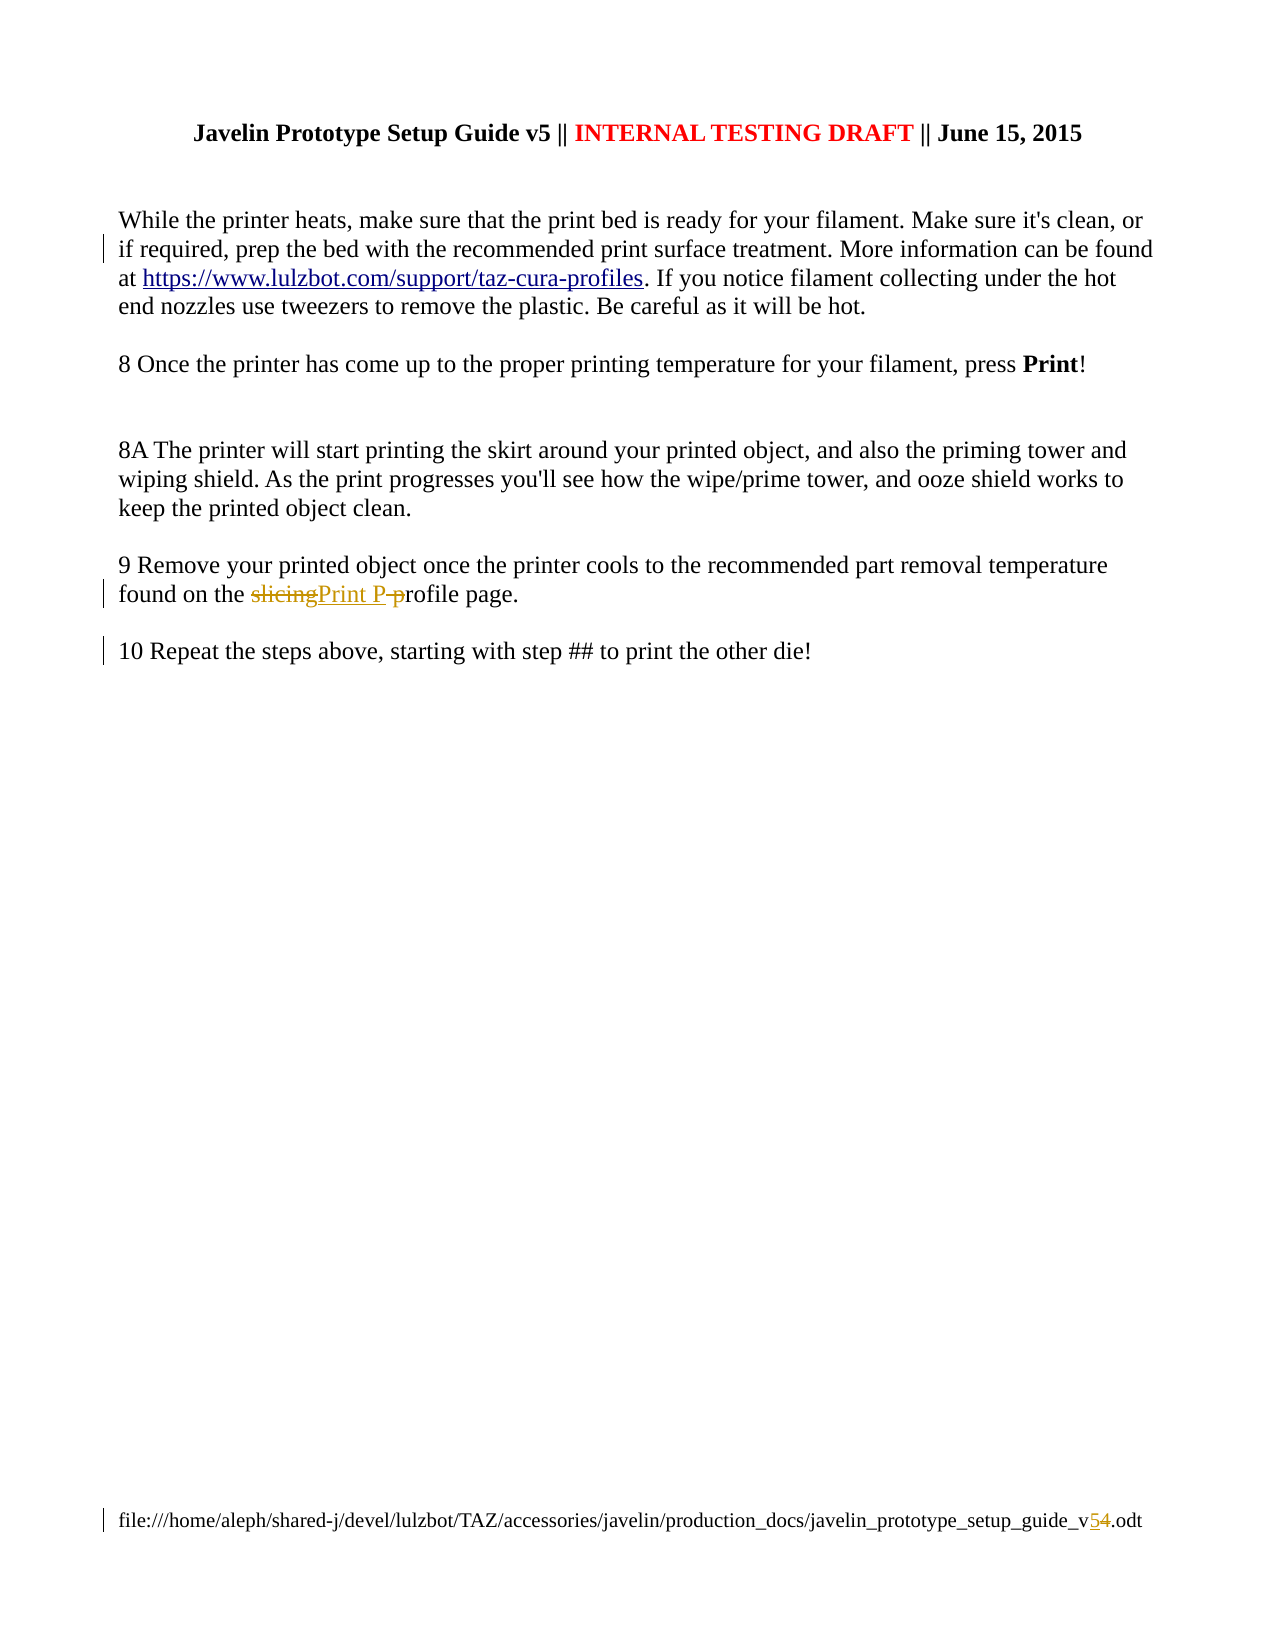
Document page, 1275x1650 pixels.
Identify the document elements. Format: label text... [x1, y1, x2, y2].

text 8 Once the printer has come up to the proper printing temperature for your filament, press Print! [118, 349, 1157, 378]
text While the printer heats, make sure that the print bed is ready for your filament. Make sure it's clean, or if required, prep the bed with the recommended print surface treatment. More information can be found at https://www.lulzbot.com/support/taz-cura-profiles. If you notice filament collecting under the hot end nozzles use tweezers to remove the plastic. Be careful as it will be hot. [118, 205, 1157, 320]
text 9 Remove your printed object once the printer cools to the recommended part removal temperature found on the Print Profile page. [118, 550, 1157, 608]
text 8A The printer will start printing the skirt around your printed object, and also the priming tower and wiping shield. As the print progresses you'll see how the wipe/prime tower, and ooze shield works to keep the printed object clean. [118, 435, 1157, 521]
text 10 Repeat the steps above, starting with step ## to print the other die! [118, 636, 1157, 665]
